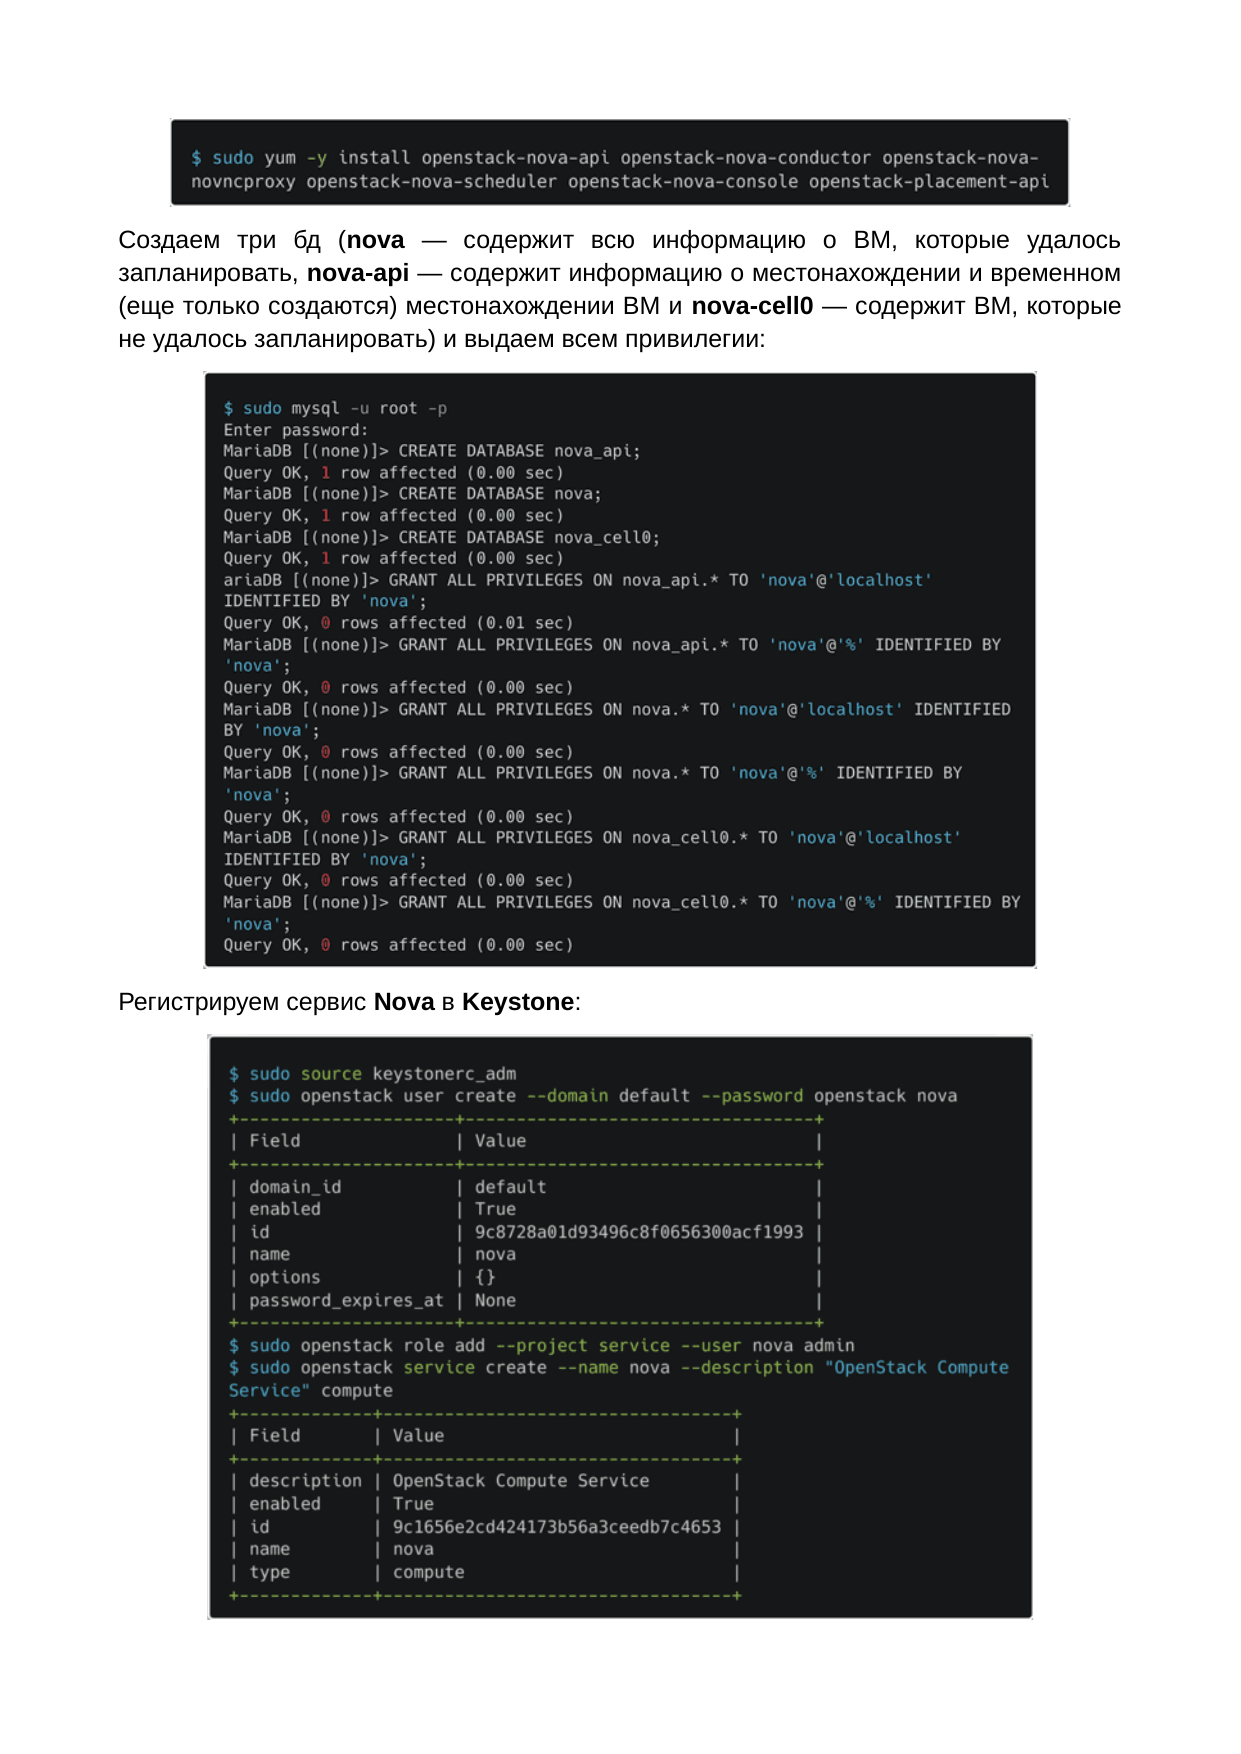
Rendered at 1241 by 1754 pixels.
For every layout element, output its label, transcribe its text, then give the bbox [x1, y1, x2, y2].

picture [169, 118, 1071, 207]
picture [203, 371, 1038, 969]
text Регистрируем сервис Nova в Keystone: [118, 987, 1122, 1016]
picture [207, 1034, 1034, 1620]
text Создаем три бд (nova — содержит всю информацию о ВМ, которые удалось запланировать, nova-api — содержит информацию о местонахождении и временном (еще только создаются) местонахождении ВМ и nova-cell0 — содержит ВМ, которые не удалось запланировать) и выдаем всем привилегии: [118, 225, 1122, 353]
